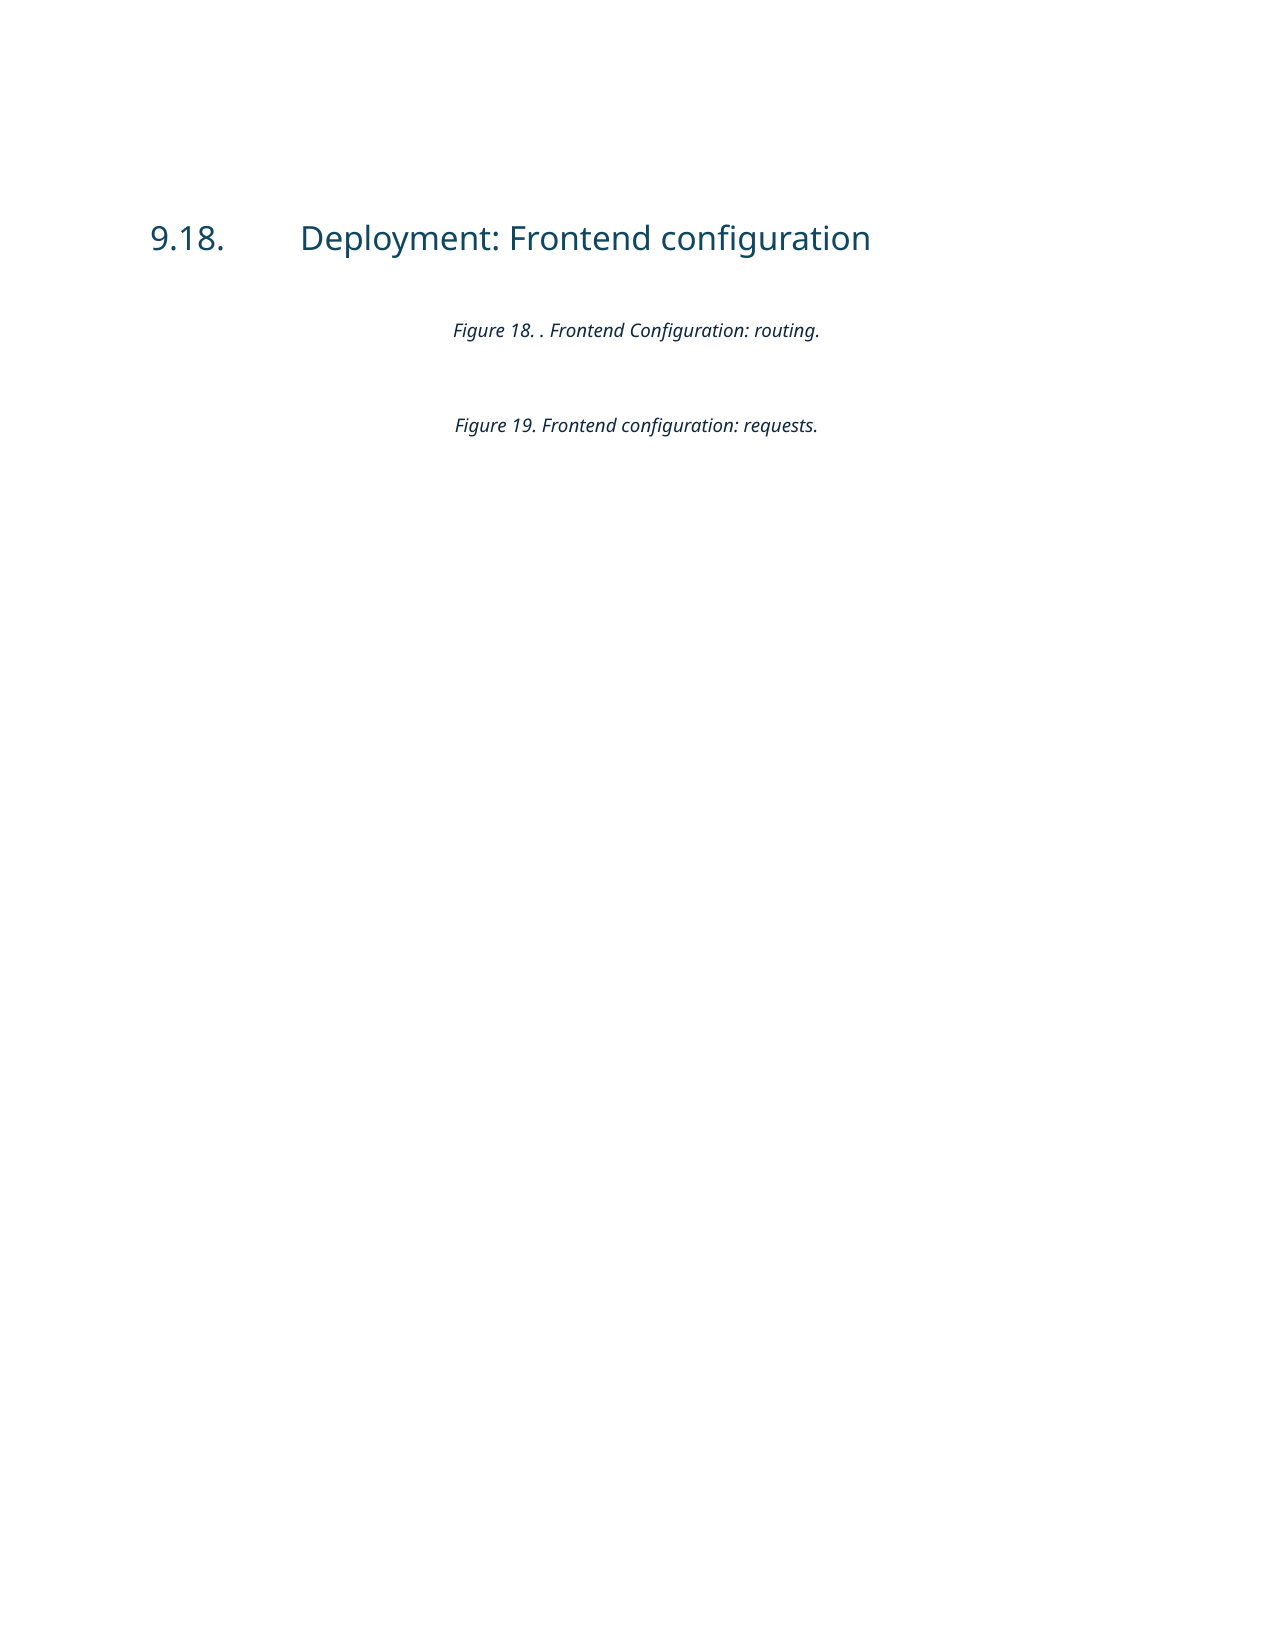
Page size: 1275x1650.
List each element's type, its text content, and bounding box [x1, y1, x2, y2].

text Figure 18. . Frontend Configuration: routing. [150, 317, 1125, 343]
subtitle Deployment: Frontend configuration [150, 215, 1125, 260]
text Figure 19. Frontend configuration: requests. [150, 412, 1125, 437]
